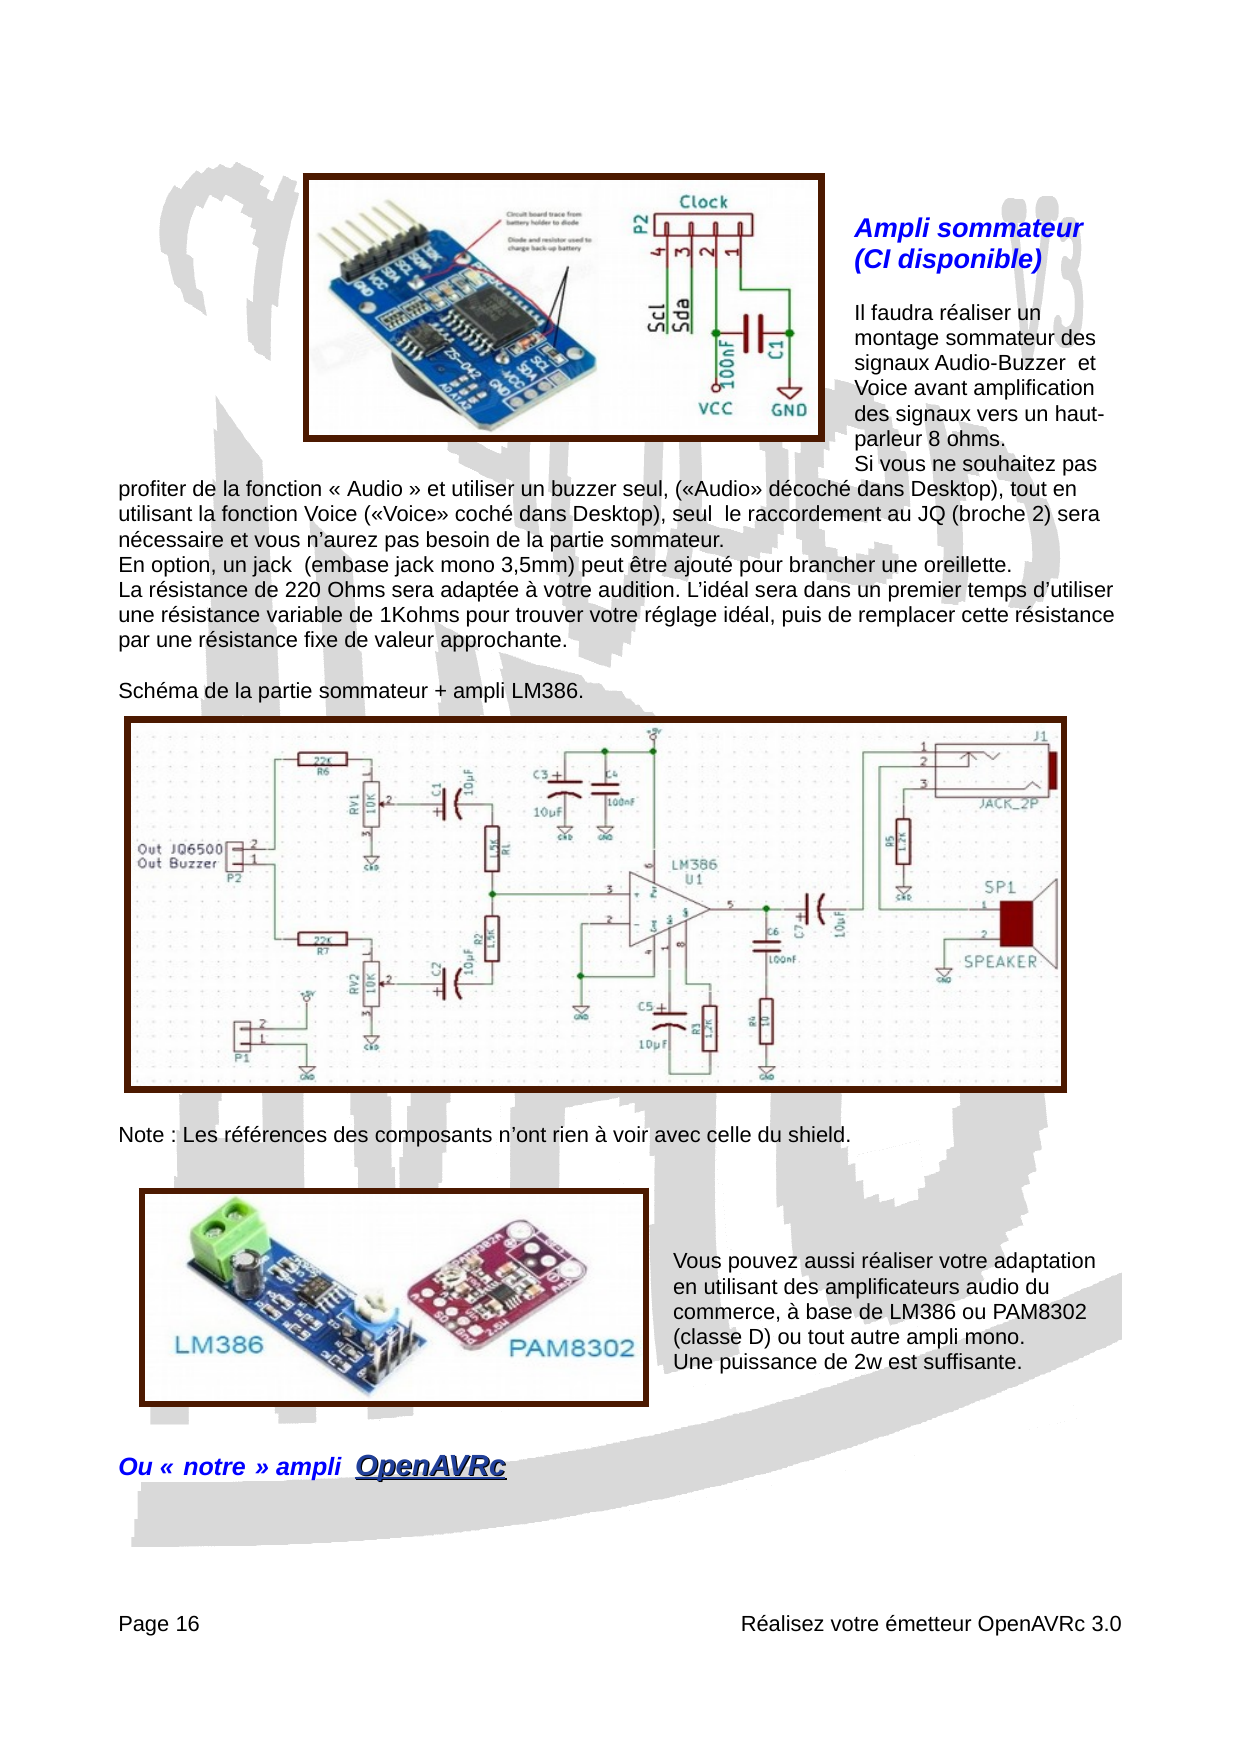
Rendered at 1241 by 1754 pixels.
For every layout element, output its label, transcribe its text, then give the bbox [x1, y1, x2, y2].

text Schéma de la partie sommateur + ampli LM386. [118, 678, 1122, 703]
text Note : Les références des composants n’ont rien à voir avec celle du shield. [118, 1122, 1122, 1148]
subtitle Ou « notre » ampli OpenAVRc [118, 1448, 1122, 1481]
text La résistance de 220 Ohms sera adaptée à votre audition. L’idéal sera dans un premier temps d’utiliser une résistance variable de 1Kohms pour trouver votre réglage idéal, puis de remplacer cette résistance par une résistance fixe de valeur approchante. [118, 577, 1122, 652]
text En option, un jack (embase jack mono 3,5mm) peut être ajouté pour brancher une oreillette. [118, 552, 1122, 577]
text Il faudra réaliser un montage sommateur des signaux Audio-Buzzer et Voice avant amplification des signaux vers un haut-parleur 8 ohms. [118, 299, 1122, 451]
picture [145, 1194, 643, 1401]
picture [309, 180, 818, 435]
text Ampli sommateur (CI disponible) [825, 212, 1122, 274]
text Vous pouvez aussi réaliser votre adaptation en utilisant des amplificateurs audio du commerce, à base de LM386 ou PAM8302 (classe D) ou tout autre ampli mono. [649, 1248, 1122, 1349]
text [118, 212, 302, 274]
text Si vous ne souhaitez pas profiter de la fonction « Audio » et utiliser un buzzer seul, («Audio» décoché dans Desktop), tout en utilisant la fonction Voice («Voice» coché dans Desktop), seul le raccordement au JQ (broche 2) sera nécessaire et vous n’aurez pas besoin de la partie sommateur. [118, 451, 1122, 552]
picture [132, 723, 1060, 1086]
text Une puissance de 2w est suffisante. [649, 1349, 1122, 1374]
